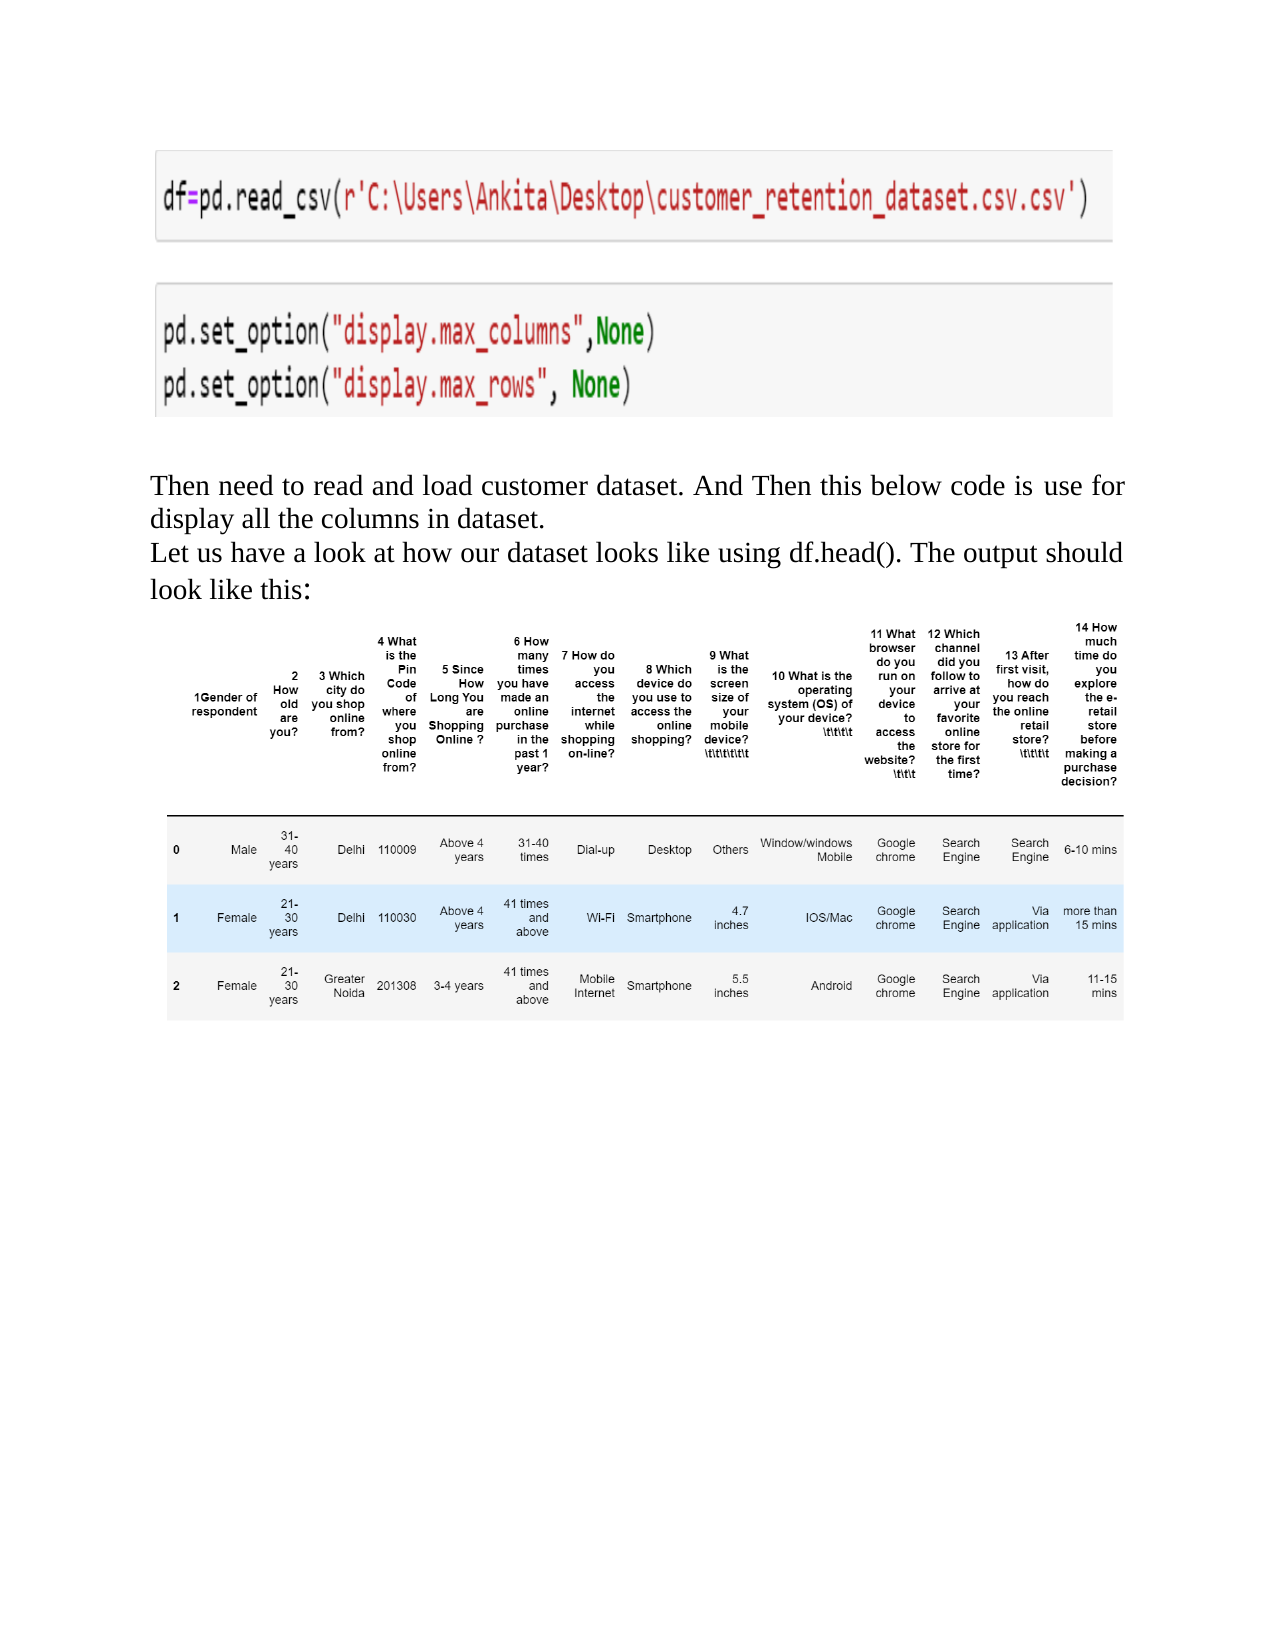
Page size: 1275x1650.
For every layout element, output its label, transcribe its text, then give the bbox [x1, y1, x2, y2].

text Let us have a look at how our dataset looks like using df.head(). The output should look like this: [150, 535, 1125, 607]
text Then need to read and load customer dataset. And Then this below code is use for display all the columns in dataset. [150, 468, 1125, 535]
